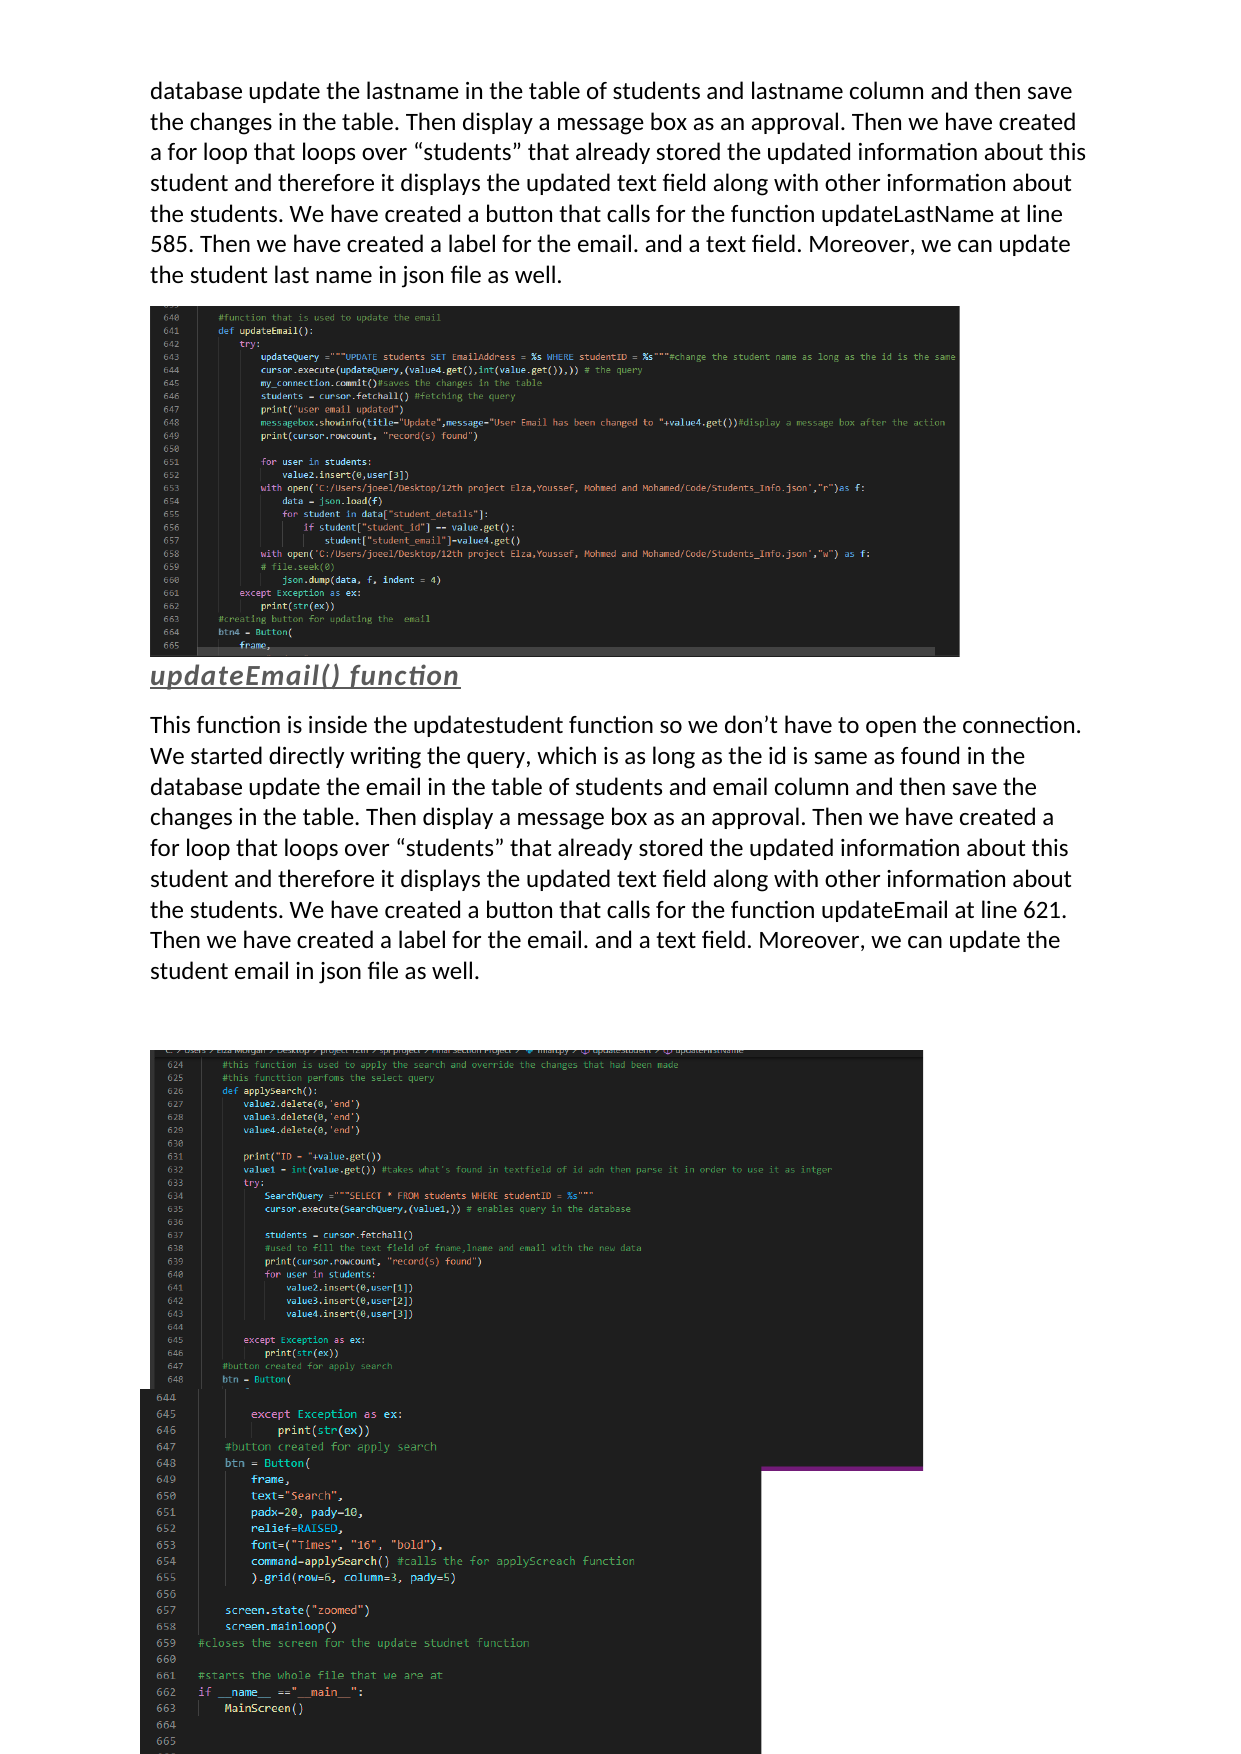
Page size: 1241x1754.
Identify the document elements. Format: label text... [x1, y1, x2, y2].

subtitle updateEmail() function [150, 454, 1090, 692]
text This function is inside the updatestudent function so we don’t have to open the connection. We started directly writing the query, which is as long as the id is same as found in the database update the email in the table of students and email column and then save the changes in the table. Then display a message box as an approval. Then we have created a for loop that loops over “students” that already stored the updated information about this student and therefore it displays the updated text field along with other information about the students. We have created a button that calls for the function updateEmail at line 621. Then we have created a label for the email. and a text field. Moreover, we can update the student email in json file as well. [150, 709, 1090, 986]
text database update the lastname in the table of students and lastname column and then save the changes in the table. Then display a message box as an approval. Then we have created a for loop that loops over “students” that already stored the updated information about this student and therefore it displays the updated text field along with other information about the students. We have created a button that calls for the function updateLastName at line 585. Then we have created a label for the email. and a text field. Moreover, we can update the student last name in json file as well. [150, 75, 1090, 290]
